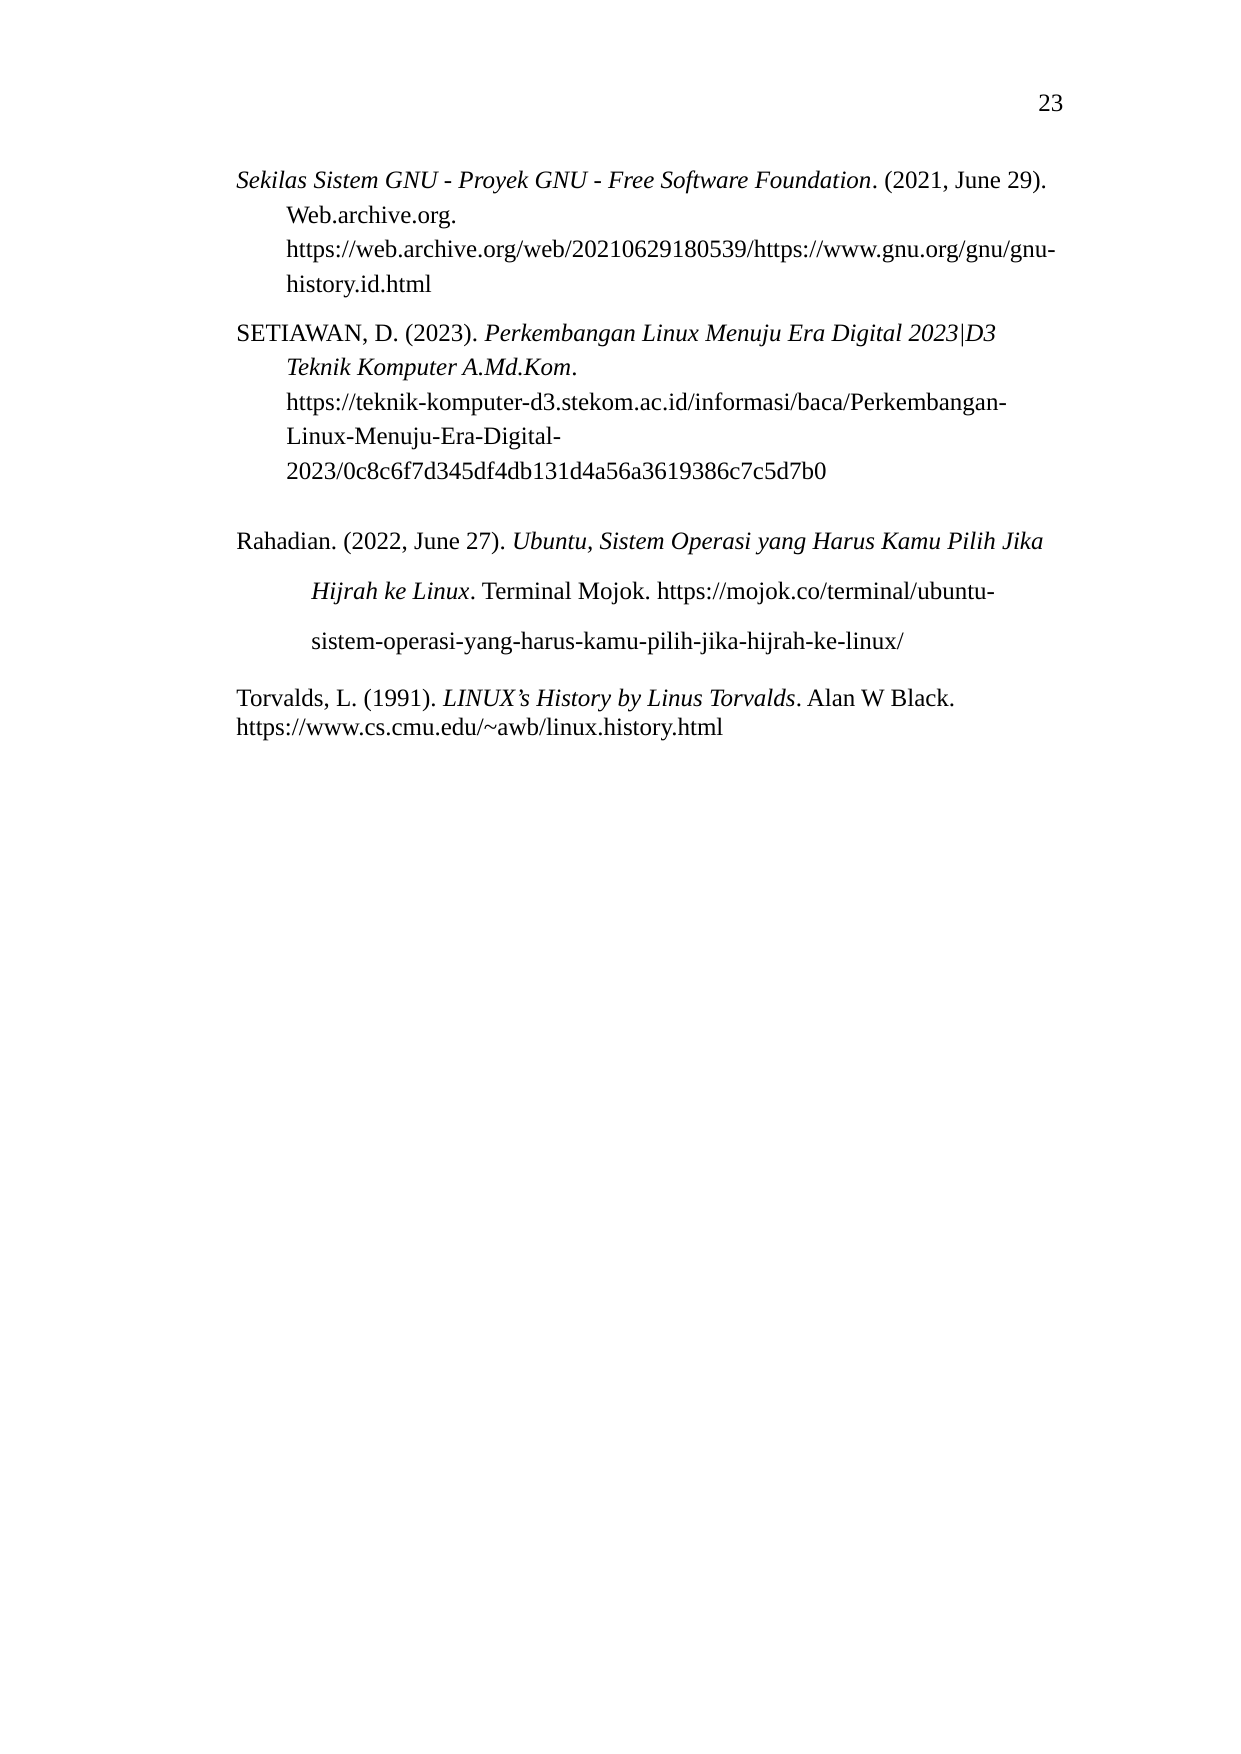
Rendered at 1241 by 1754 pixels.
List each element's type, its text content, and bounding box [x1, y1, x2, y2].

text Torvalds, L. (1991). LINUX’s History by Linus Torvalds. Alan W Black. https://www.cs.cmu.edu/~awb/linux.history.html [236, 683, 1063, 741]
text SETIAWAN, D. (2023). Perkembangan Linux Menuju Era Digital 2023|D3 Teknik Komputer A.Md.Kom. https://teknik-komputer-d3.stekom.ac.id/informasi/baca/Perkembangan-Linux-Menuju-Era-Digital-2023/0c8c6f7d345df4db131d4a56a3619386c7c5d7b0 [236, 318, 1063, 484]
text Sekilas Sistem GNU - Proyek GNU - Free Software Foundation. (2021, June 29). Web.archive.org. https://web.archive.org/web/20210629180539/https://www.gnu.org/gnu/gnu-history.id.html [236, 165, 1063, 297]
text ‌ [236, 898, 1063, 948]
text Rahadian. (2022, June 27). Ubuntu, Sistem Operasi yang Harus Kamu Pilih Jika Hijrah ke Linux. Terminal Mojok. https://mojok.co/terminal/ubuntu-sistem-operasi-yang-harus-kamu-pilih-jika-hijrah-ke-linux/ [236, 505, 1063, 655]
